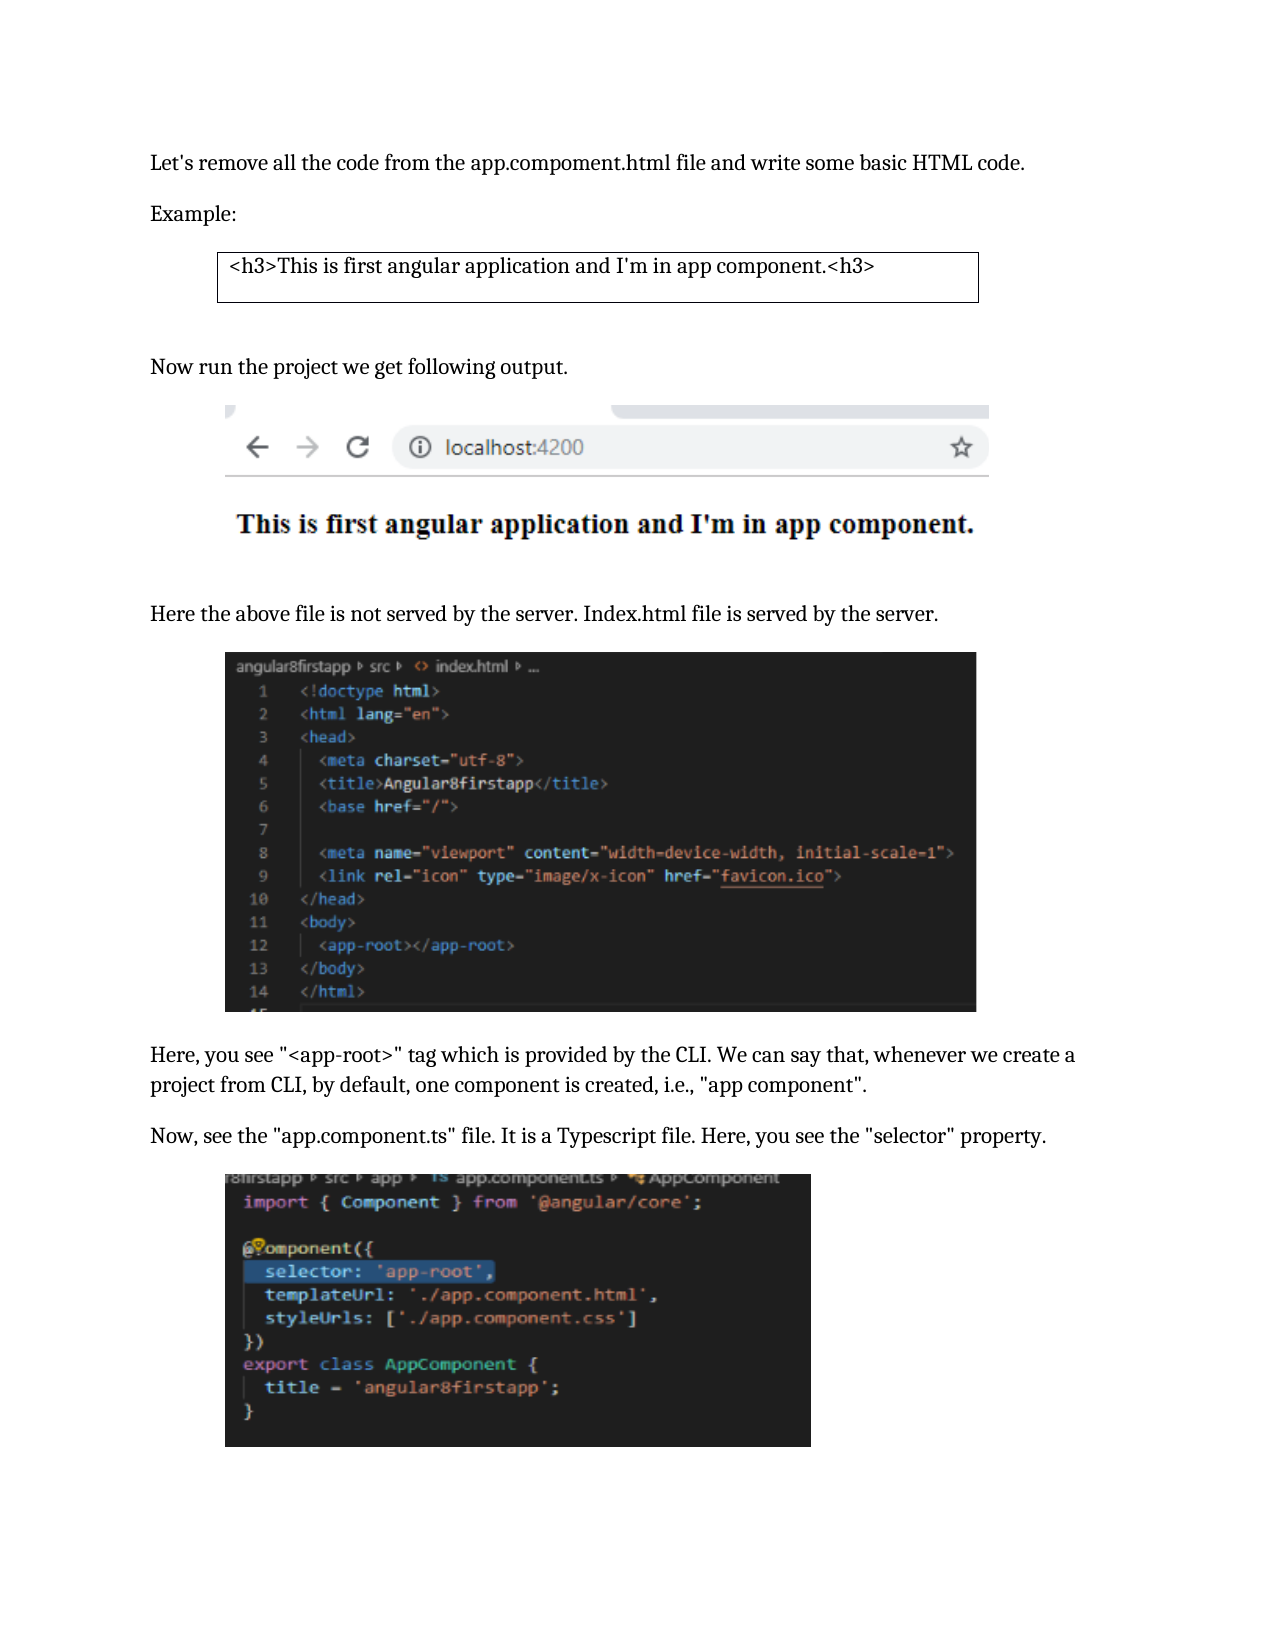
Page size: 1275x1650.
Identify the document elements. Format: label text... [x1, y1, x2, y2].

text Now run the project we get following output. [150, 354, 1125, 381]
picture [225, 652, 977, 1012]
table_header <h3>This is first angular application and I'm in app component.<h3> [218, 253, 978, 302]
picture [225, 1174, 811, 1447]
picture [225, 405, 989, 571]
text Here, you see "<app-root>" tag which is provided by the CLI. We can say that, whenever we create a project from CLI, by default, one component is created, i.e., "app component". [150, 1042, 1125, 1099]
text Let's remove all the code from the app.compoment.html file and write some basic HTML code. [150, 150, 1125, 176]
text Now, see the "app.component.ts" file. It is a Typescript file. Here, you see the "selector" property. [150, 1123, 1125, 1150]
text Here the above file is not served by the server. Index.html file is served by the server. [150, 601, 1125, 628]
text Example: [150, 201, 1125, 227]
